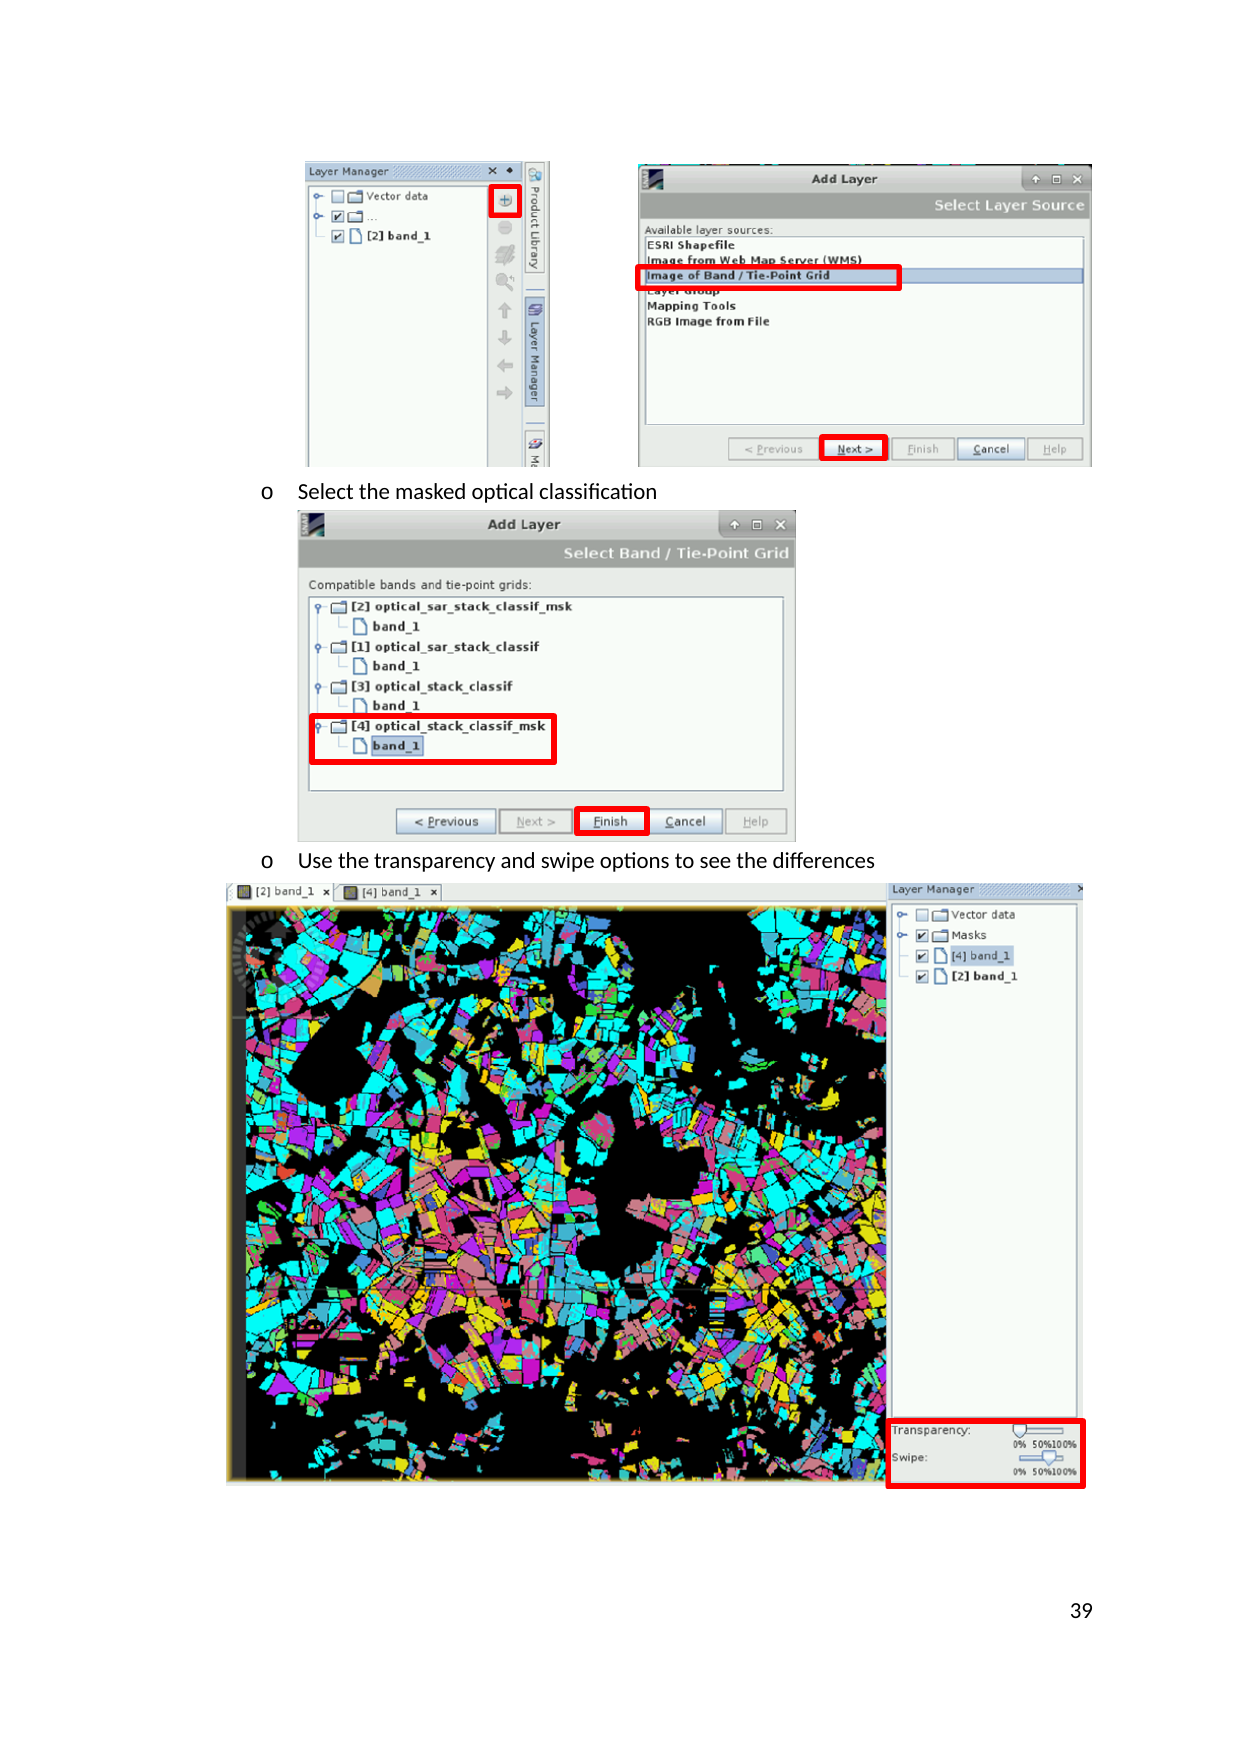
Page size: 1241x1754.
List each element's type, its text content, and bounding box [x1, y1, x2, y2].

list Use the transparency and swipe options to see the differences [260, 846, 1093, 875]
picture [297, 510, 796, 842]
list Select the masked optical classification [260, 477, 1093, 506]
picture [297, 147, 1097, 473]
picture [222, 879, 1089, 1491]
